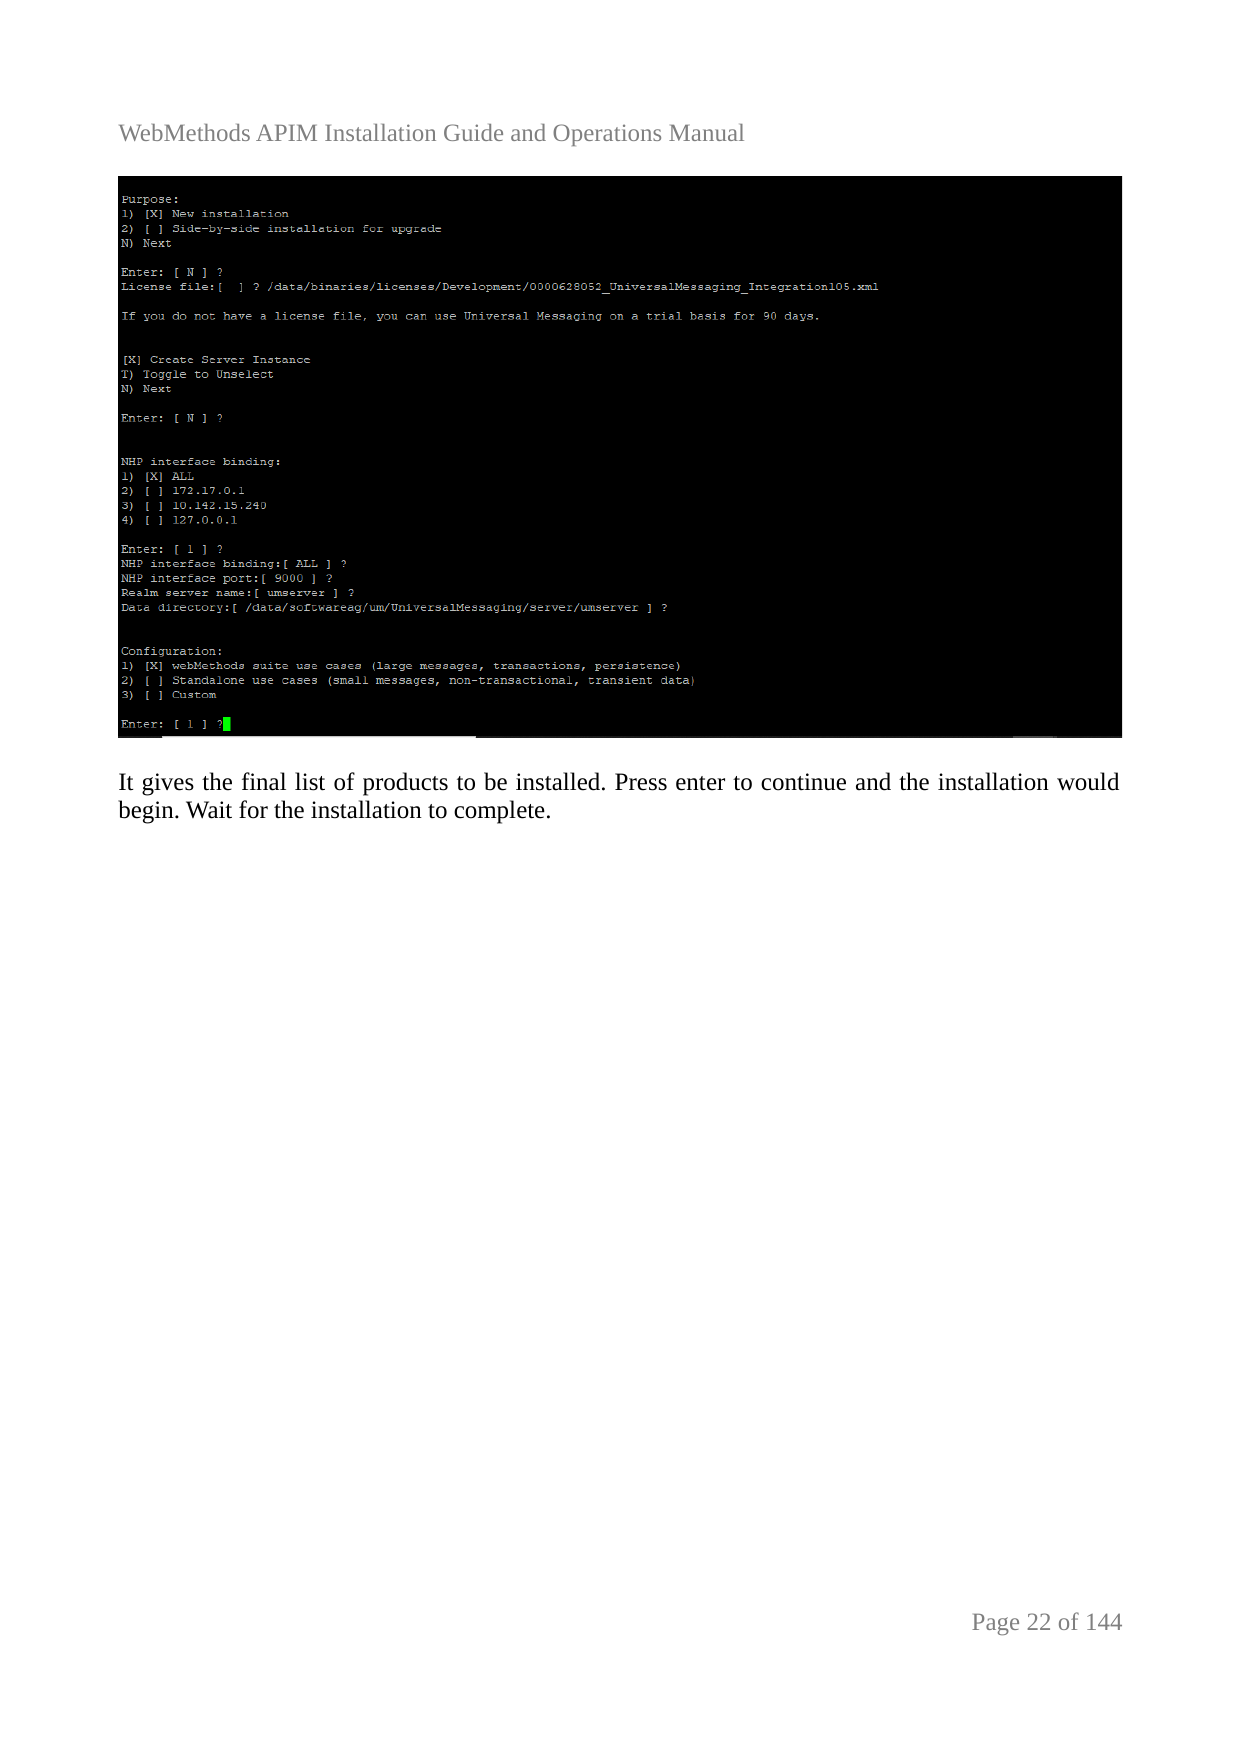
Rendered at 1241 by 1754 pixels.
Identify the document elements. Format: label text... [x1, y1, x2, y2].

picture [118, 176, 1123, 738]
text It gives the final list of products to be installed. Press enter to continue and the installation would begin. Wait for the installation to complete. [118, 767, 1122, 824]
